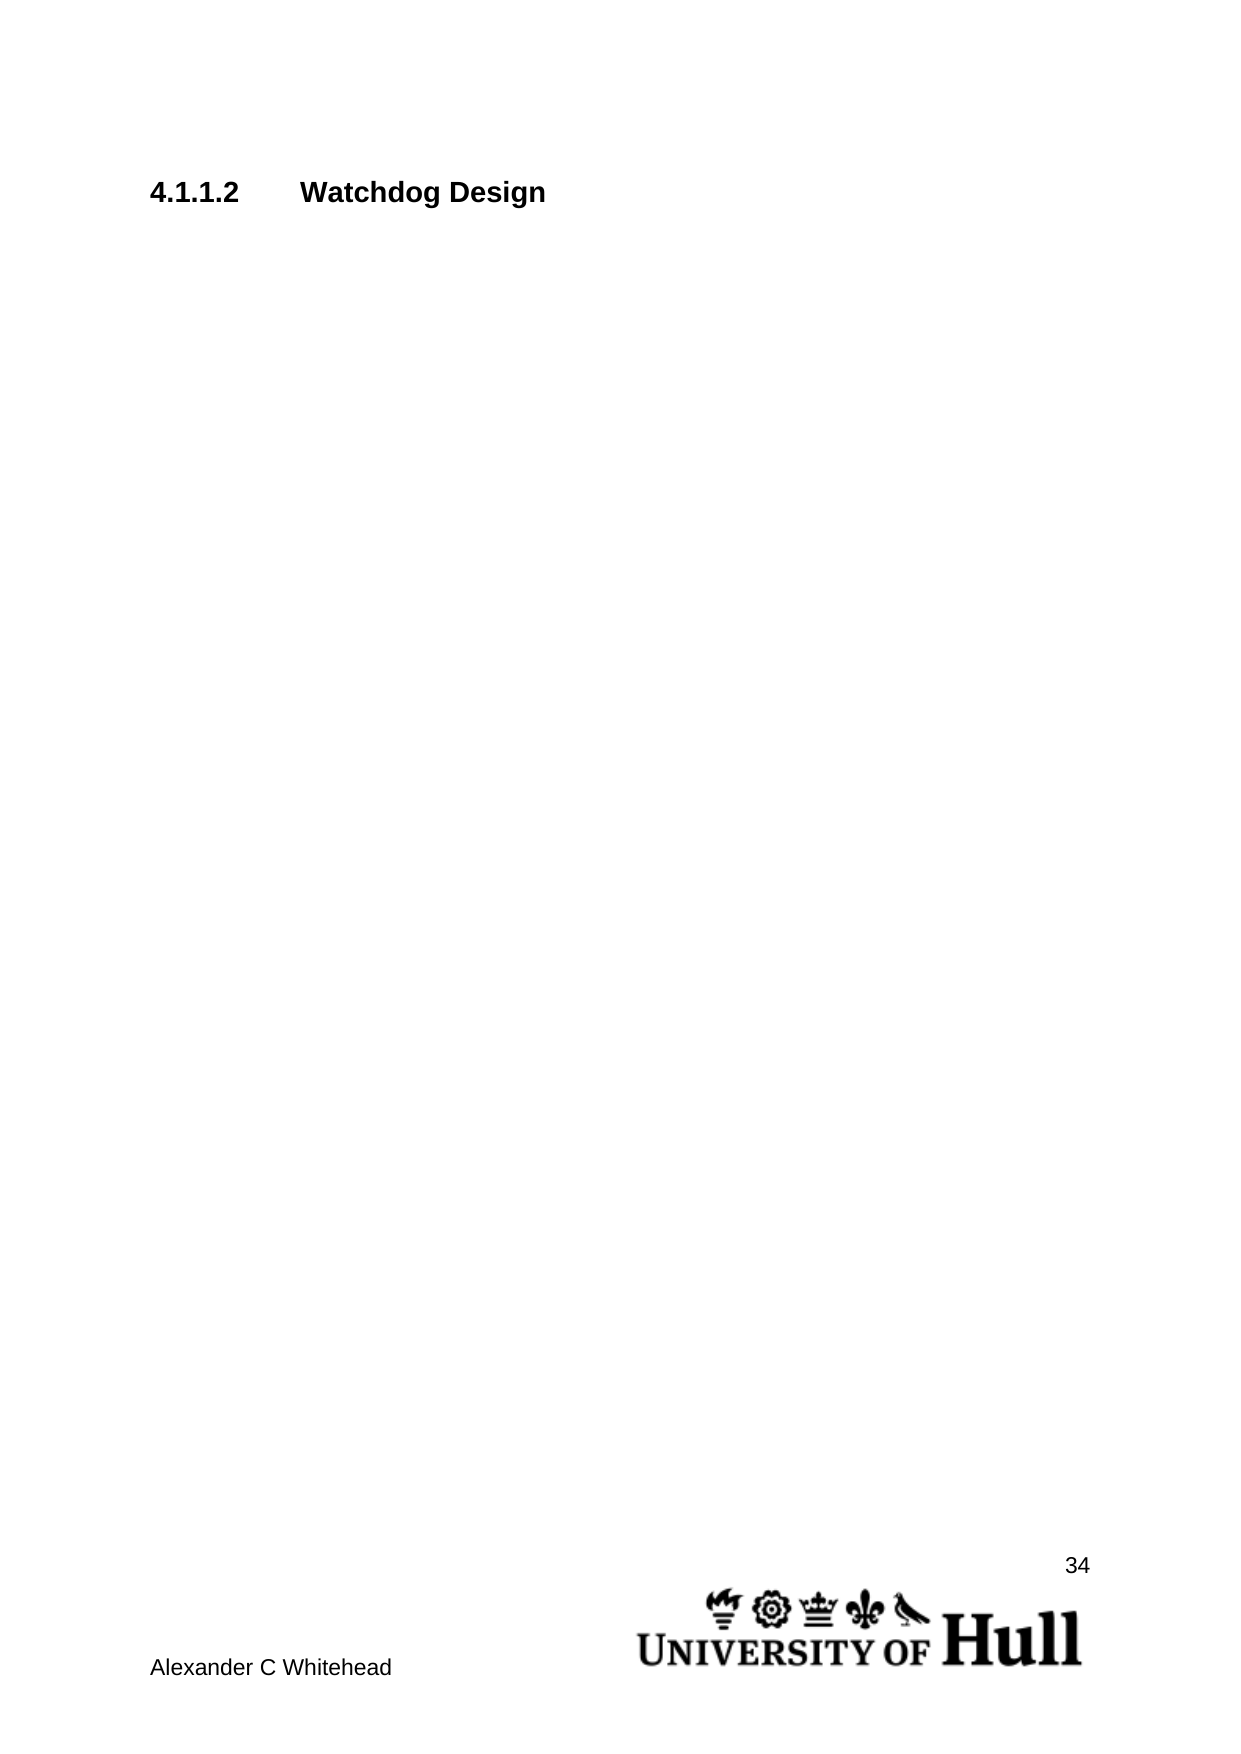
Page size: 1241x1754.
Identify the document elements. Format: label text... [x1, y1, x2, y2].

picture [630, 1578, 1091, 1676]
subtitle Watchdog Design [150, 175, 1090, 208]
